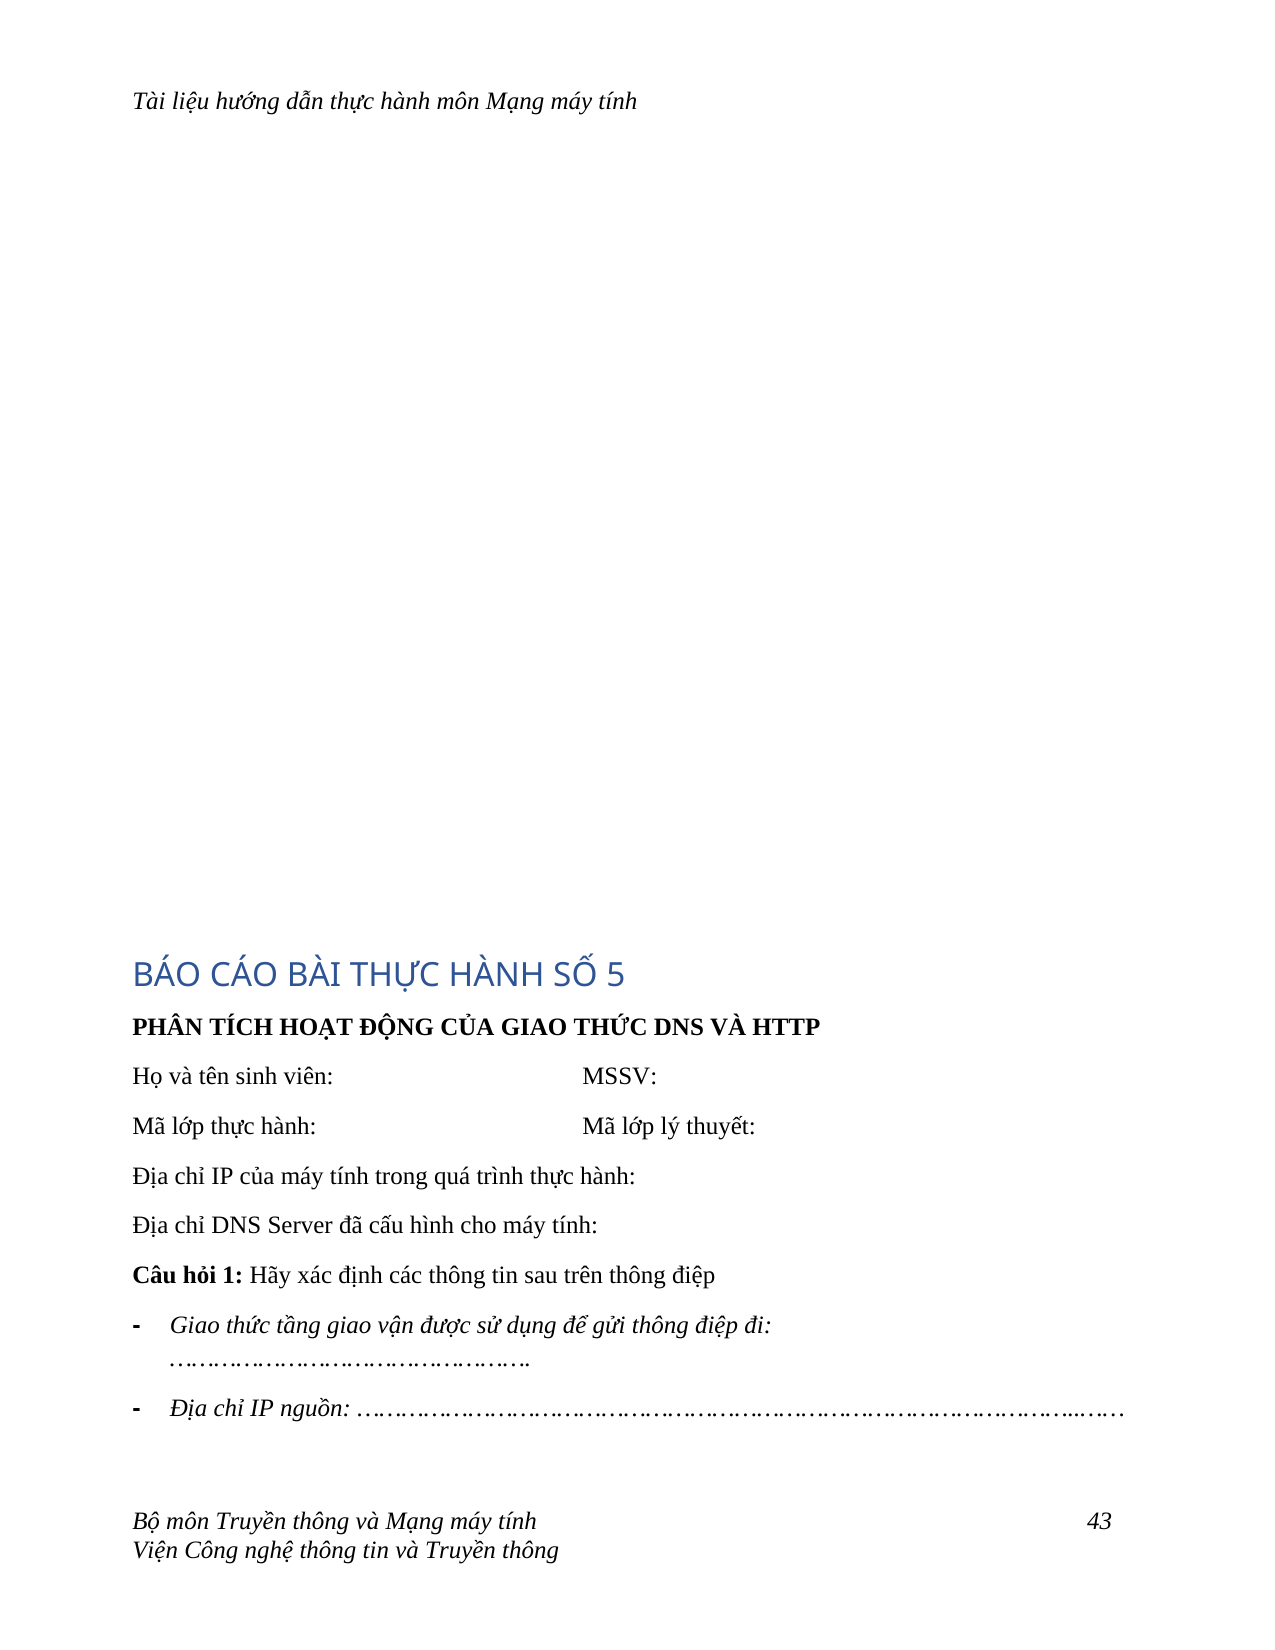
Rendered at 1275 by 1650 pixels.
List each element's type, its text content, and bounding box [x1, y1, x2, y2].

list Địa chỉ IP nguồn: ……………………………………………………………………………………..…… [132, 1393, 1125, 1422]
text Câu hỏi 1: Hãy xác định các thông tin sau trên thông điệp [132, 1260, 1125, 1289]
subtitle BÁO CÁO BÀI THỰC HÀNH SỐ 5 [132, 950, 1125, 996]
text PHÂN TÍCH HOẠT ĐỘNG CỦA GIAO THỨC DNS VÀ HTTP [132, 1012, 1125, 1041]
text Địa chỉ IP của máy tính trong quá trình thực hành: [132, 1161, 1125, 1189]
text Họ và tên sinh viên: MSSV: [132, 1061, 1125, 1090]
text Địa chỉ DNS Server đã cấu hình cho máy tính: [132, 1211, 1125, 1239]
list Giao thức tầng giao vận được sử dụng để gửi thông điệp đi: …………………………………………. [132, 1310, 1125, 1372]
text Mã lớp thực hành: Mã lớp lý thuyết: [132, 1111, 1125, 1140]
